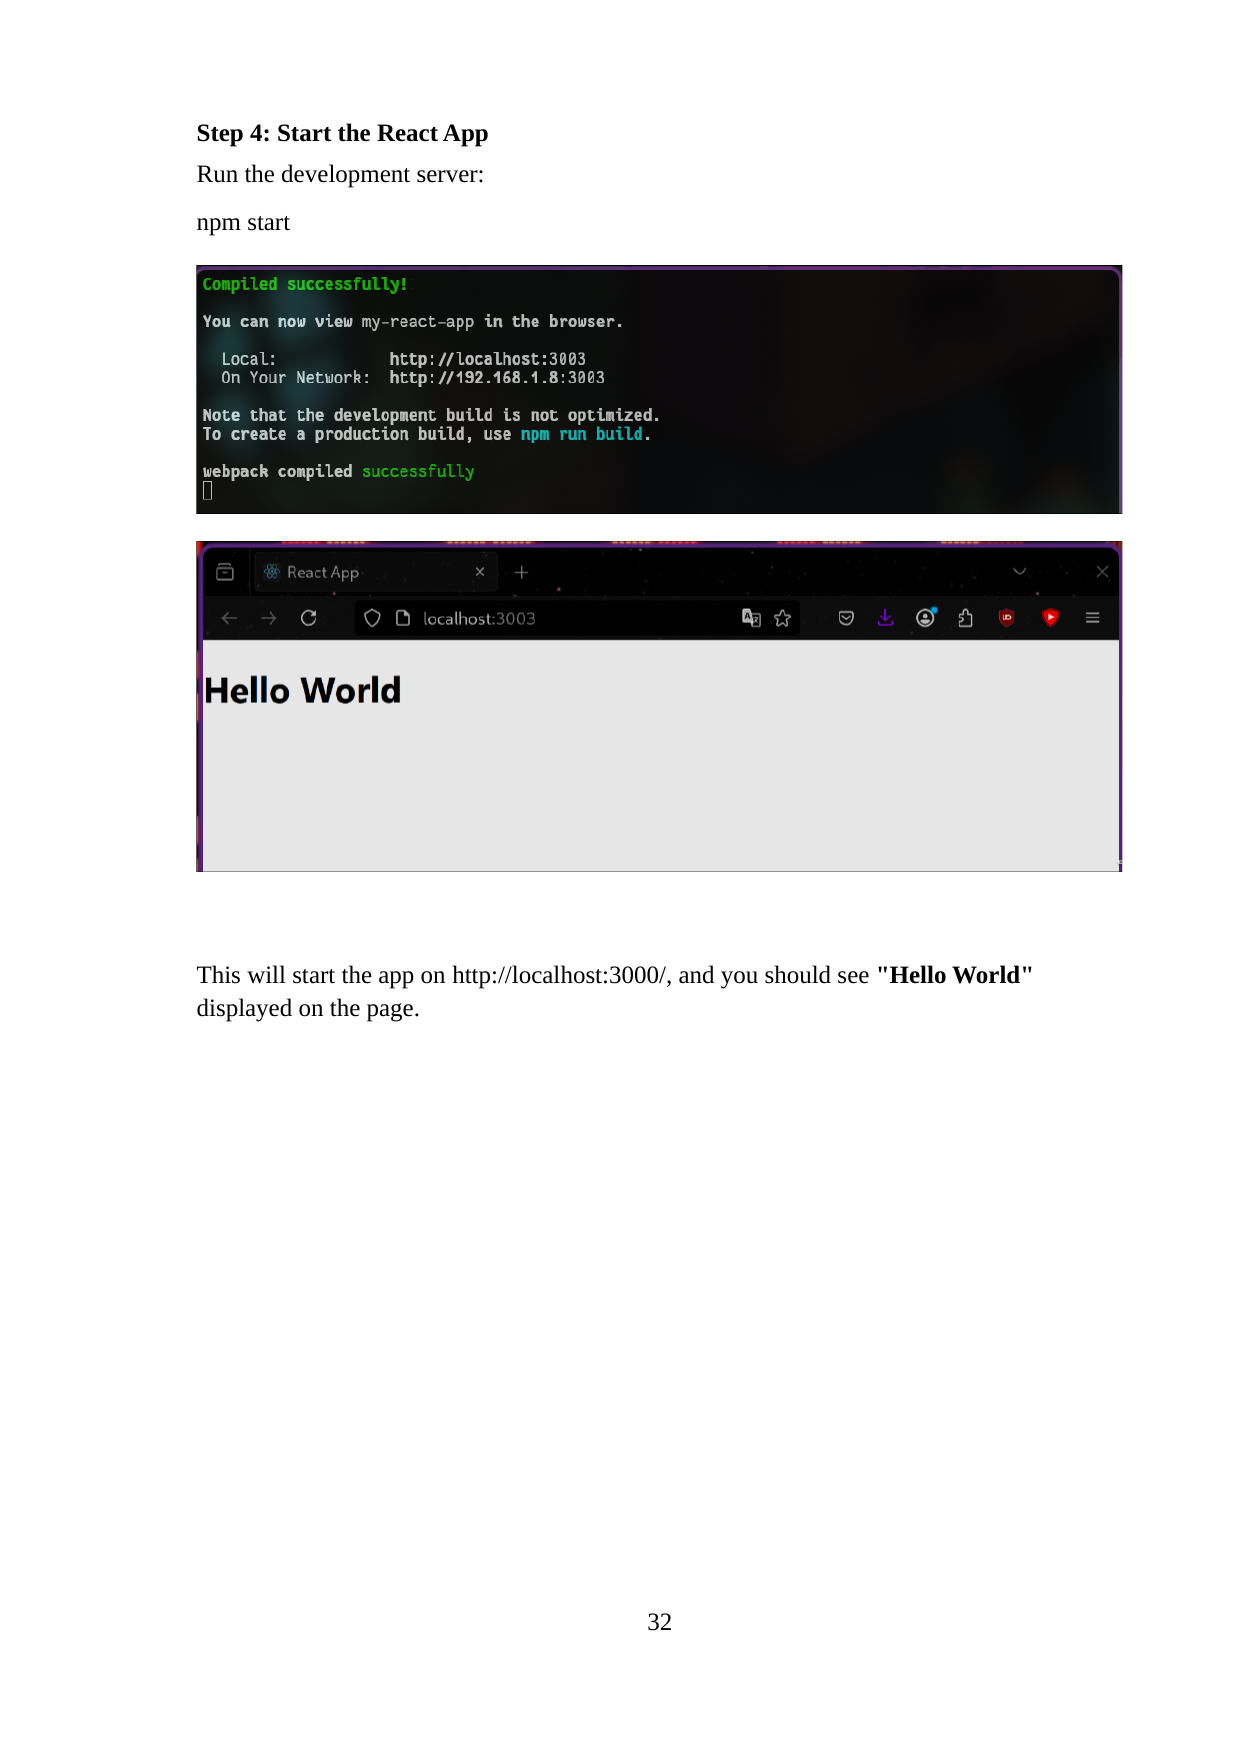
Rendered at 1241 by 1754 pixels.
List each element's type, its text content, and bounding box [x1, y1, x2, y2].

text This will start the app on http://localhost:3000/, and you should see "Hello World" displayed on the page. [196, 960, 1122, 1022]
text Run the development server: [196, 159, 1122, 188]
picture [196, 541, 1123, 872]
text npm start [196, 207, 1122, 236]
subtitle Step 4: Start the React App [196, 118, 1122, 147]
picture [196, 265, 1123, 514]
